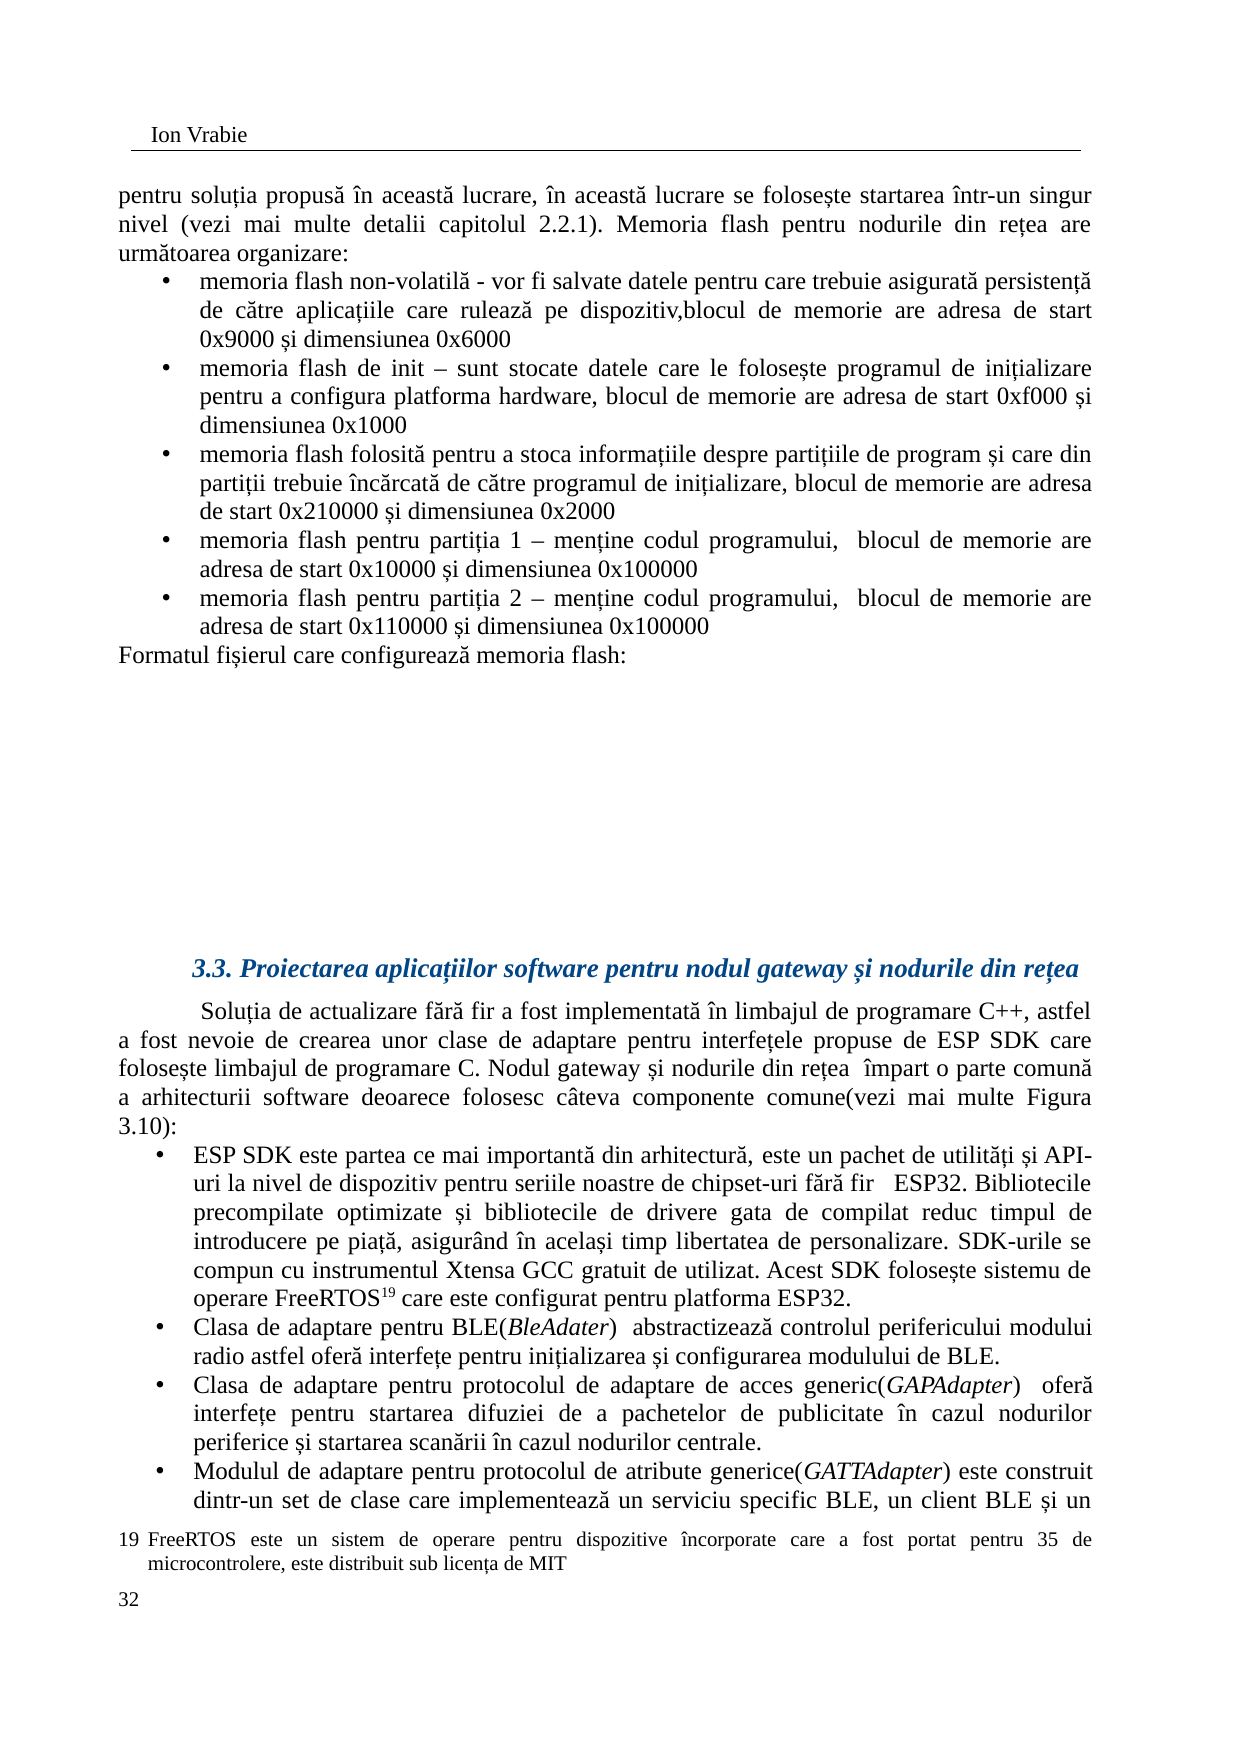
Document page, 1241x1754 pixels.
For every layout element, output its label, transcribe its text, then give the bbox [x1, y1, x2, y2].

text Soluția de actualizare fără fir a fost implementată în limbajul de programare C++, astfel a fost nevoie de crearea unor clase de adaptare pentru interfețele propuse de ESP SDK care folosește limbajul de programare C. Nodul gateway și nodurile din rețea împart o parte comună a arhitecturii software deoarece folosesc câteva componente comune(vezi mai multe Figura 3.10): [118, 996, 1093, 1140]
list ESP SDK este partea ce mai importantă din arhitectură, este un pachet de utilități și API-uri la nivel de dispozitiv pentru seriile noastre de chipset-uri fără fir ESP32. Bibliotecile precompilate optimizate și bibliotecile de drivere gata de compilat reduc timpul de introducere pe piață, asigurând în același timp libertatea de personalizare. SDK-urile se compun cu instrumentul Xtensa GCC gratuit de utilizat. Acest SDK folosește sistemu de operare FreeRTOS care este configurat pentru platforma ESP32. [156, 1140, 1093, 1312]
list memoria flash folosită pentru a stoca informațiile despre partițiile de program și care din partiții trebuie încărcată de către programul de inițializare, blocul de memorie are adresa de start 0x210000 și dimensiunea 0x2000 [162, 439, 1093, 525]
text pentru soluția propusă în această lucrare, în această lucrare se folosește startarea într-un singur nivel (vezi mai multe detalii capitolul 2.2.1). Memoria flash pentru nodurile din rețea are următoarea organizare: [118, 180, 1093, 266]
list Clasa de adaptare pentru protocolul de adaptare de acces generic(GAPAdapter) oferă interfețe pentru startarea difuziei de a pachetelor de publicitate în cazul nodurilor periferice și startarea scanării în cazul nodurilor centrale. [156, 1370, 1093, 1456]
text Formatul fișierul care configurează memoria flash: [118, 640, 1093, 669]
list FreeRTOS este un sistem de operare pentru dispozitive încorporate care a fost portat pentru 35 de microcontrolere, este distribuit sub licența de MIT [118, 1527, 1093, 1575]
subtitle Proiectarea aplicațiilor software pentru nodul gateway și nodurile din rețea [192, 952, 1093, 984]
list memoria flash pentru partiția 2 – menține codul programului, blocul de memorie are adresa de start 0x110000 și dimensiunea 0x100000 [162, 583, 1093, 640]
list Clasa de adaptare pentru BLE(BleAdater) abstractizează controlul perifericului modului radio astfel oferă interfețe pentru inițializarea și configurarea modulului de BLE. [156, 1312, 1093, 1370]
list memoria flash non-volatilă - vor fi salvate datele pentru care trebuie asigurată persistență de către aplicațiile care rulează pe dispozitiv,blocul de memorie are adresa de start 0x9000 și dimensiunea 0x6000 [162, 266, 1093, 353]
list Modulul de adaptare pentru protocolul de atribute generice(GATTAdapter) este construit dintr-un set de clase care implementează un serviciu specific BLE, un client BLE și un [156, 1456, 1093, 1513]
list memoria flash pentru partiția 1 – menține codul programului, blocul de memorie are adresa de start 0x10000 și dimensiunea 0x100000 [162, 525, 1093, 583]
list memoria flash de init – sunt stocate datele care le folosește programul de inițializare pentru a configura platforma hardware, blocul de memorie are adresa de start 0xf000 și dimensiunea 0x1000 [162, 353, 1093, 439]
